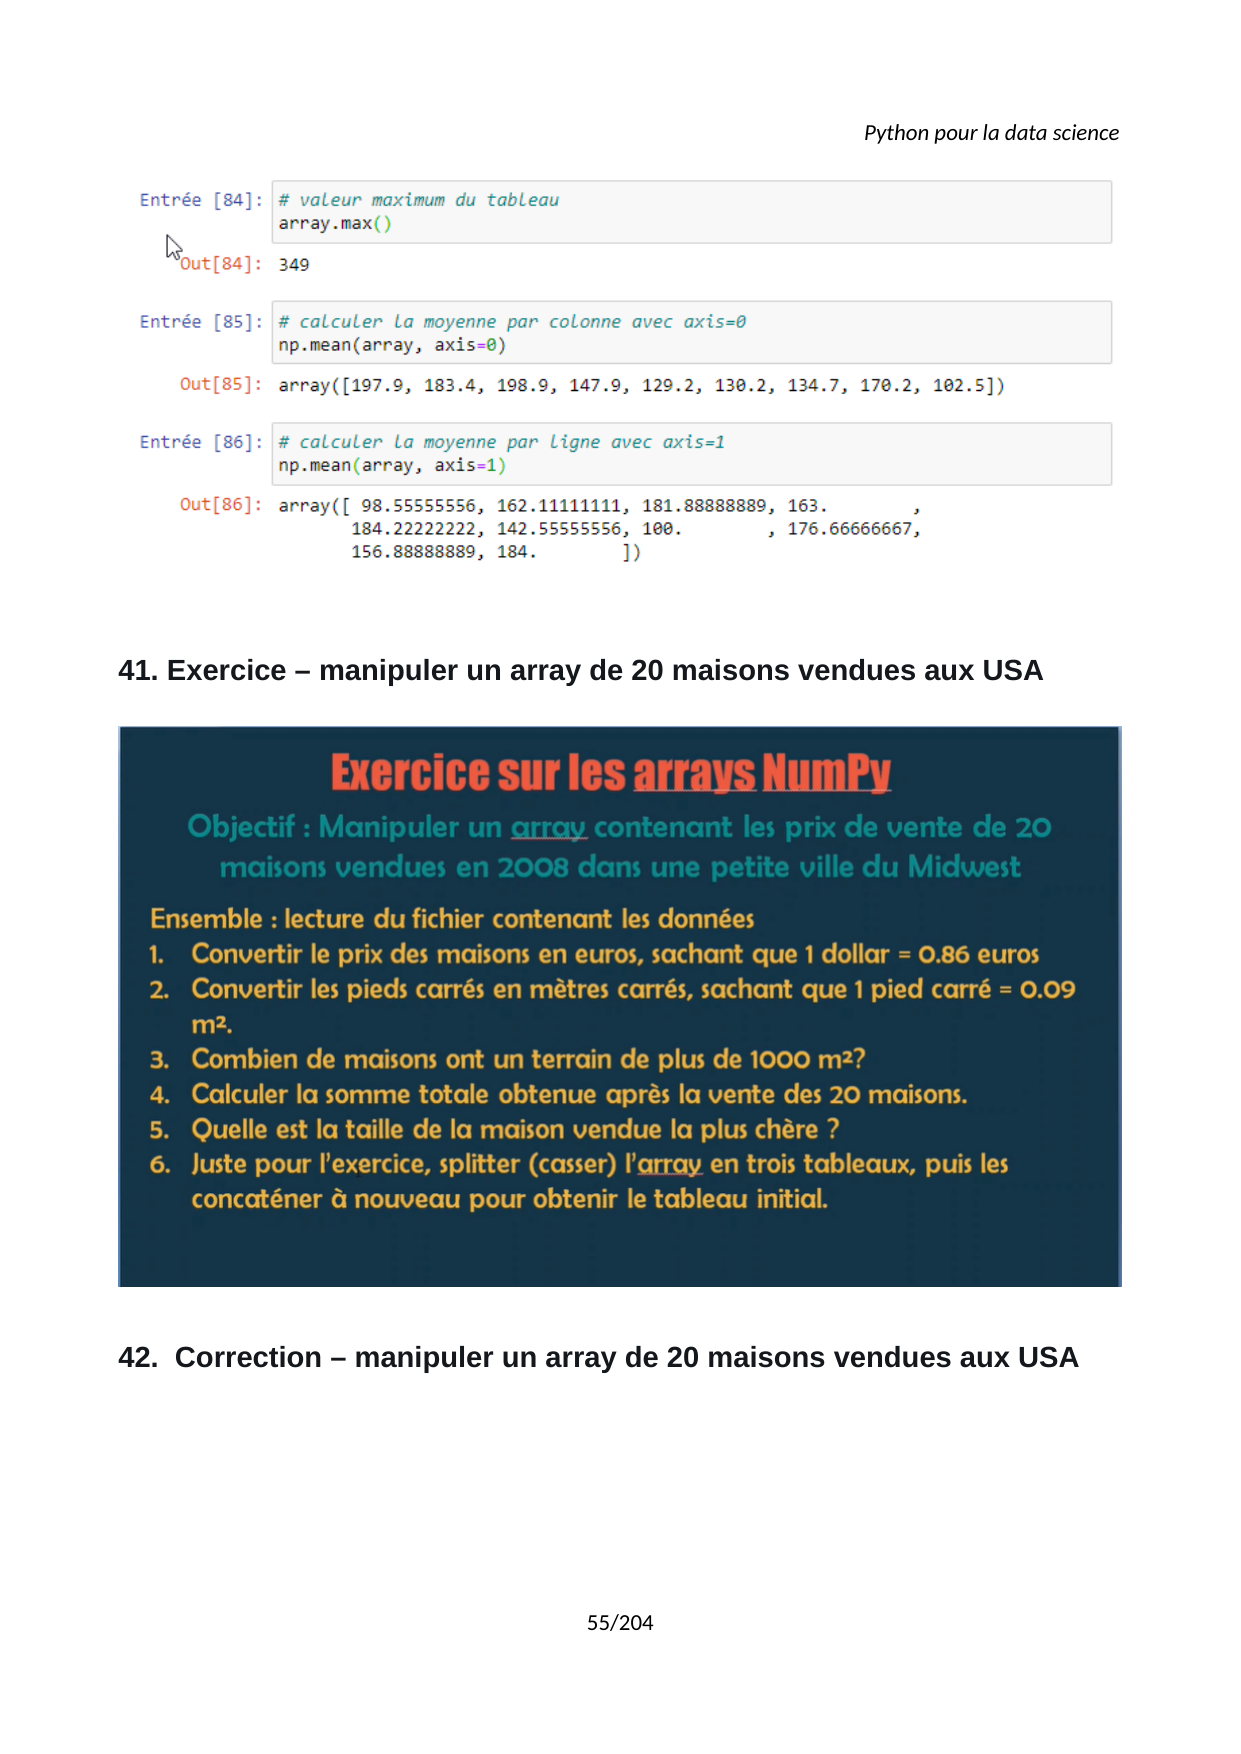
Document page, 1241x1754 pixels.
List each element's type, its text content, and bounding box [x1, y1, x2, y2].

subtitle 42. Correction – manipuler un array de 20 maisons vendues aux USA [118, 1340, 1122, 1373]
picture [118, 175, 1122, 582]
subtitle 41. Exercice – manipuler un array de 20 maisons vendues aux USA [118, 653, 1122, 686]
picture [118, 726, 1122, 1287]
